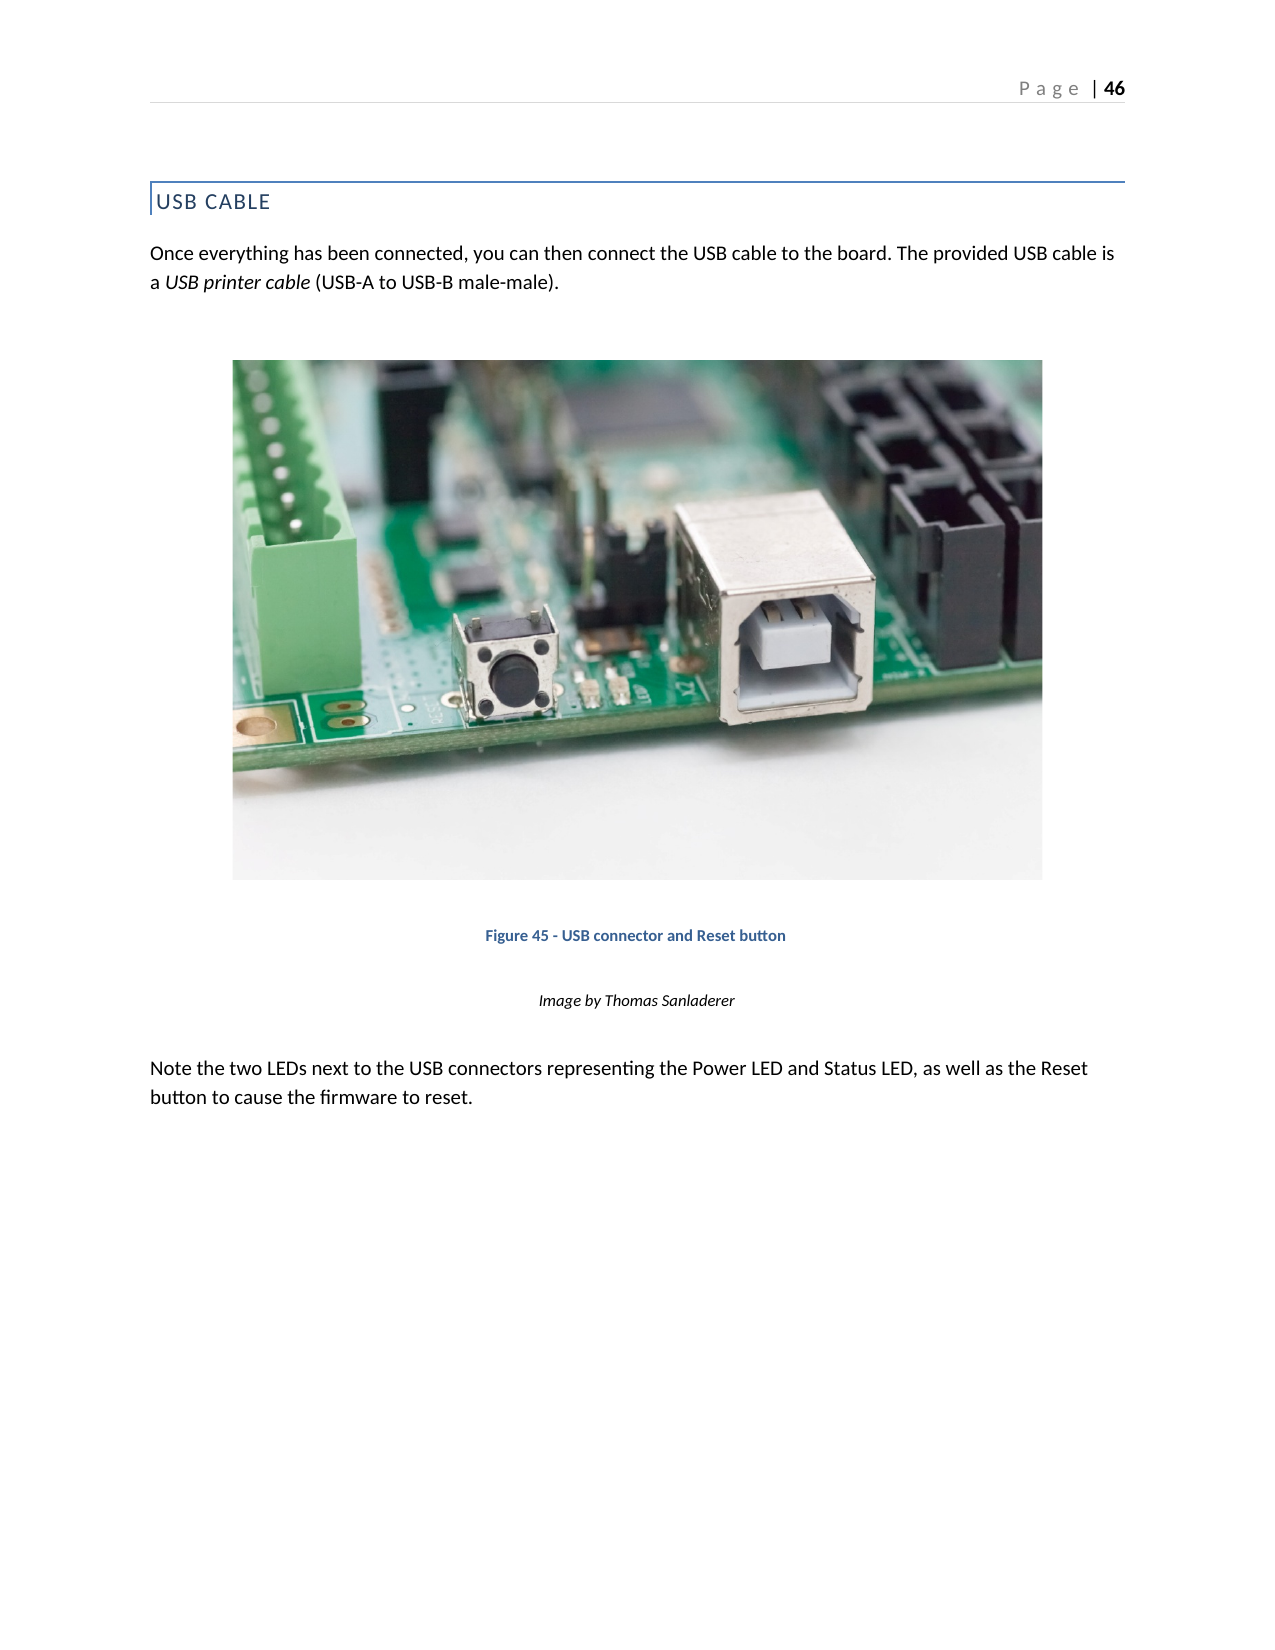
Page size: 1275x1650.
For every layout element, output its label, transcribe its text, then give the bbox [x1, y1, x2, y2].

text Figure 45 - USB connector and Reset button [150, 925, 1125, 946]
text Note the two LEDs next to the USB connectors representing the Power LED and Status LED, as well as the Reset button to cause the firmware to reset. [150, 1055, 1125, 1110]
text Once everything has been connected, you can then connect the USB cable to the board. The provided USB cable is a USB printer cable (USB-A to USB-B male-male). [150, 240, 1125, 294]
text Image by Thomas Sanladerer [150, 990, 1125, 1011]
subtitle USB Cable [152, 183, 1125, 215]
